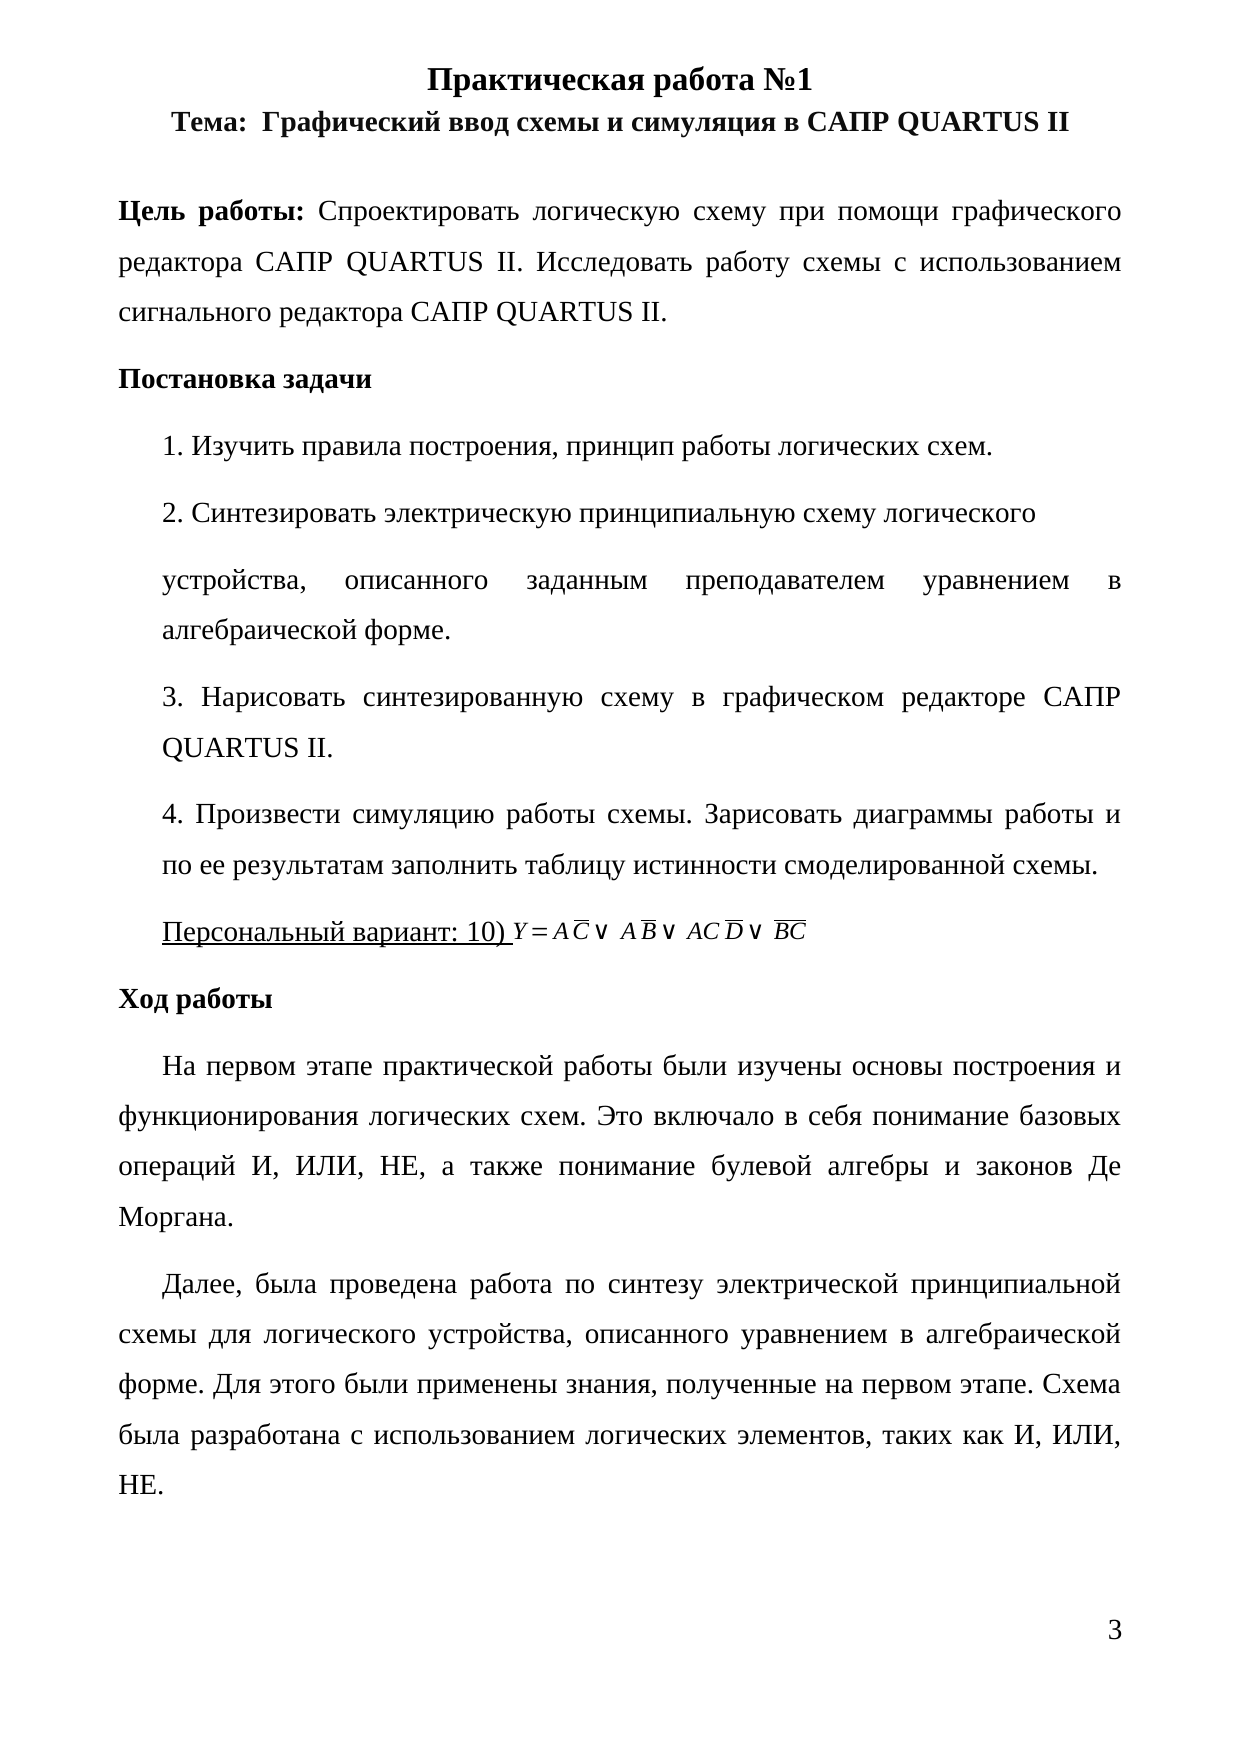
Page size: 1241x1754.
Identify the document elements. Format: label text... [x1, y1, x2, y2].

text устройства, описанного заданным преподавателем уравнением в алгебраической форме. [162, 562, 1122, 646]
text 2. Синтезировать электрическую принципиальную схему логического [118, 495, 1122, 529]
text Цель работы: Спроектировать логическую схему при помощи графического редактора САПР QUARTUS II. Исследовать работу схемы с использованием сигнального редактора САПР QUARTUS II. [118, 193, 1122, 328]
text 4. Произвести симуляцию работы схемы. Зарисовать диаграммы работы и по ее результатам заполнить таблицу истинности смоделированной схемы. [162, 797, 1122, 881]
text 3. Нарисовать синтезированную схему в графическом редакторе САПР QUARTUS II. [162, 679, 1122, 763]
text Ход работы [118, 981, 1122, 1014]
subtitle Практическая работа №1 [118, 59, 1122, 97]
subtitle Тема: Графический ввод схемы и симуляция в САПР QUARTUS II [118, 104, 1122, 138]
text Далее, была проведена работа по синтезу электрической принципиальной схемы для логического устройства, описанного уравнением в алгебраической форме. Для этого были применены знания, полученные на первом этапе. Схема была разработана с использованием логических элементов, таких как И, ИЛИ, НЕ. [118, 1266, 1122, 1501]
text 1. Изучить правила построения, принцип работы логических схем. [118, 428, 1122, 462]
text Постановка задачи [118, 361, 1122, 395]
text На первом этапе практической работы были изучены основы построения и функционирования логических схем. Это включало в себя понимание базовых операций И, ИЛИ, НЕ, а также понимание булевой алгебры и законов Де Моргана. [118, 1048, 1122, 1232]
text Персональный вариант: 10) [118, 914, 1122, 947]
